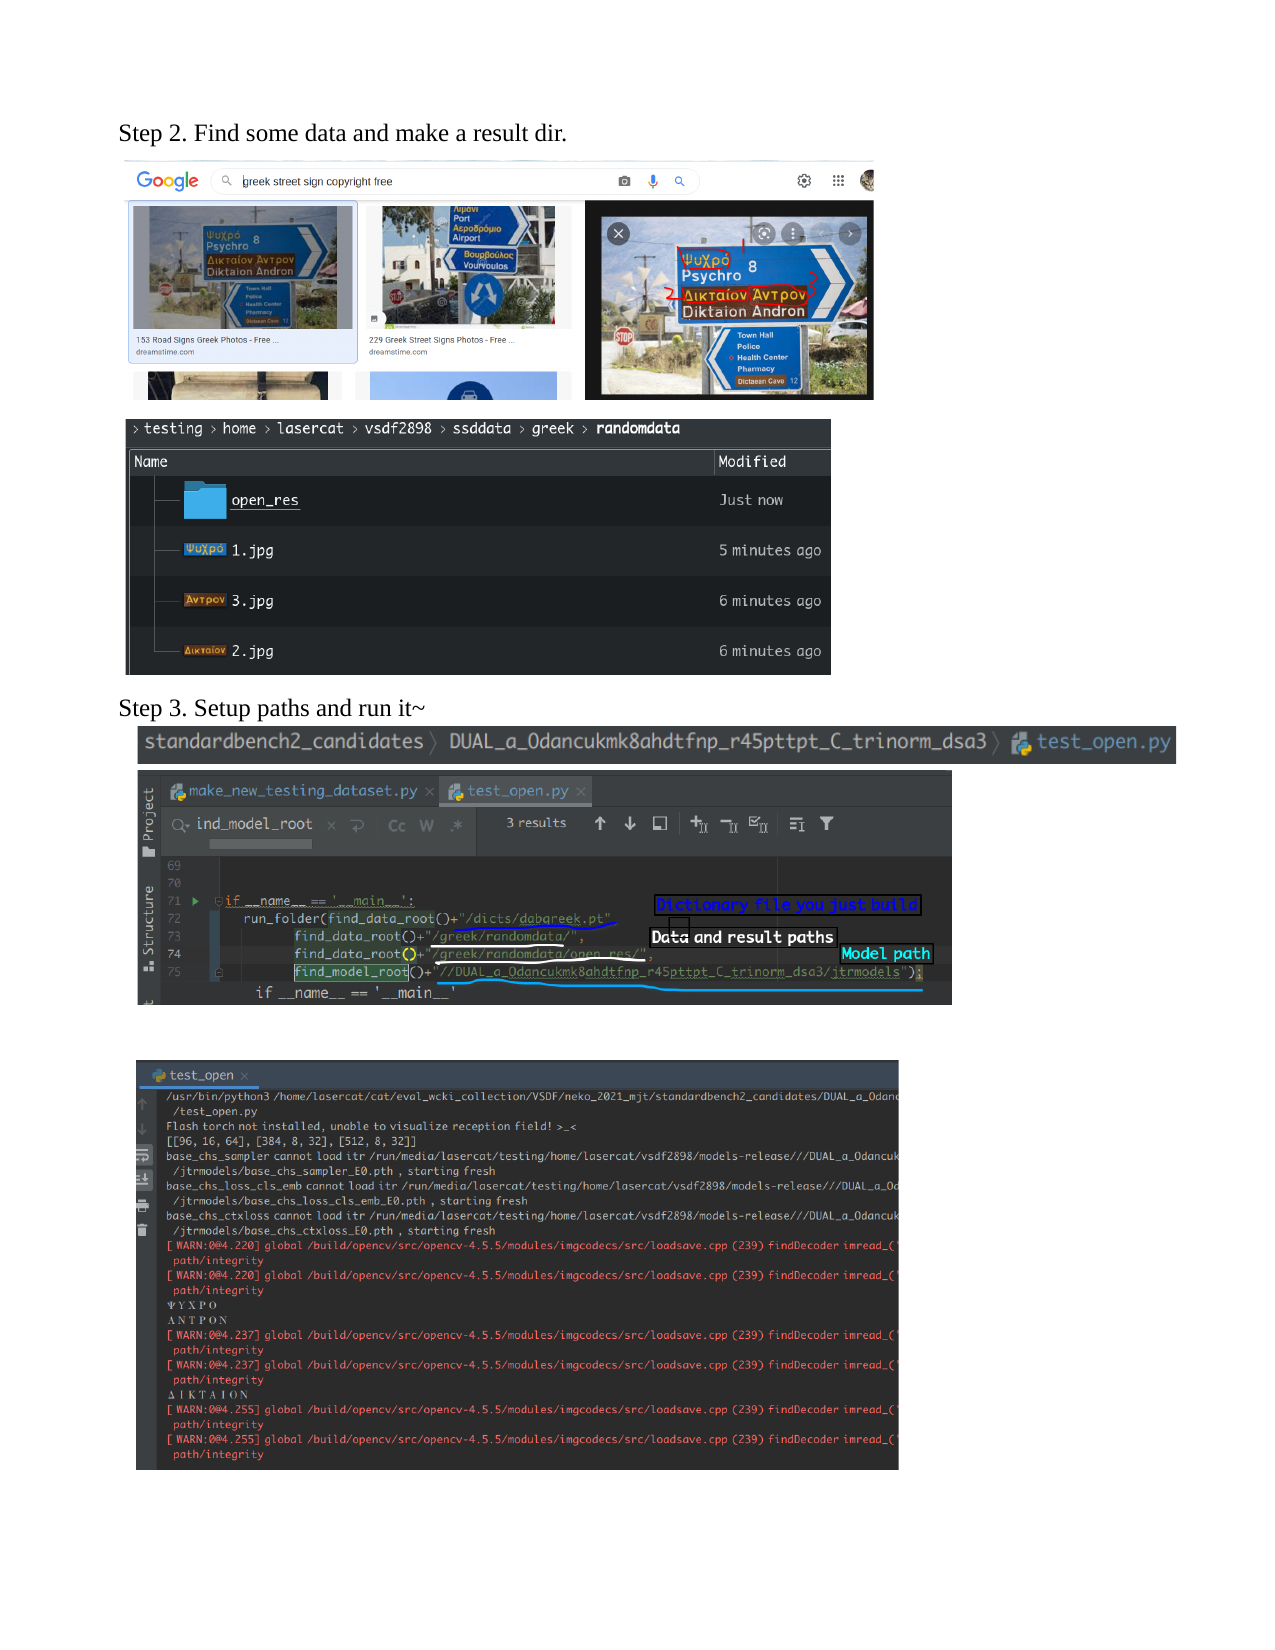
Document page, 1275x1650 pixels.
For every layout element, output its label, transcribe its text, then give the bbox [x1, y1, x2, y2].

picture [137, 726, 1177, 764]
picture [137, 770, 952, 1005]
text Step 2. Find some data and make a result dir. [118, 118, 1157, 147]
text Step 3. Setup paths and run it~ [118, 693, 1157, 722]
picture [136, 1060, 899, 1470]
picture [124, 160, 874, 400]
picture [125, 419, 831, 675]
